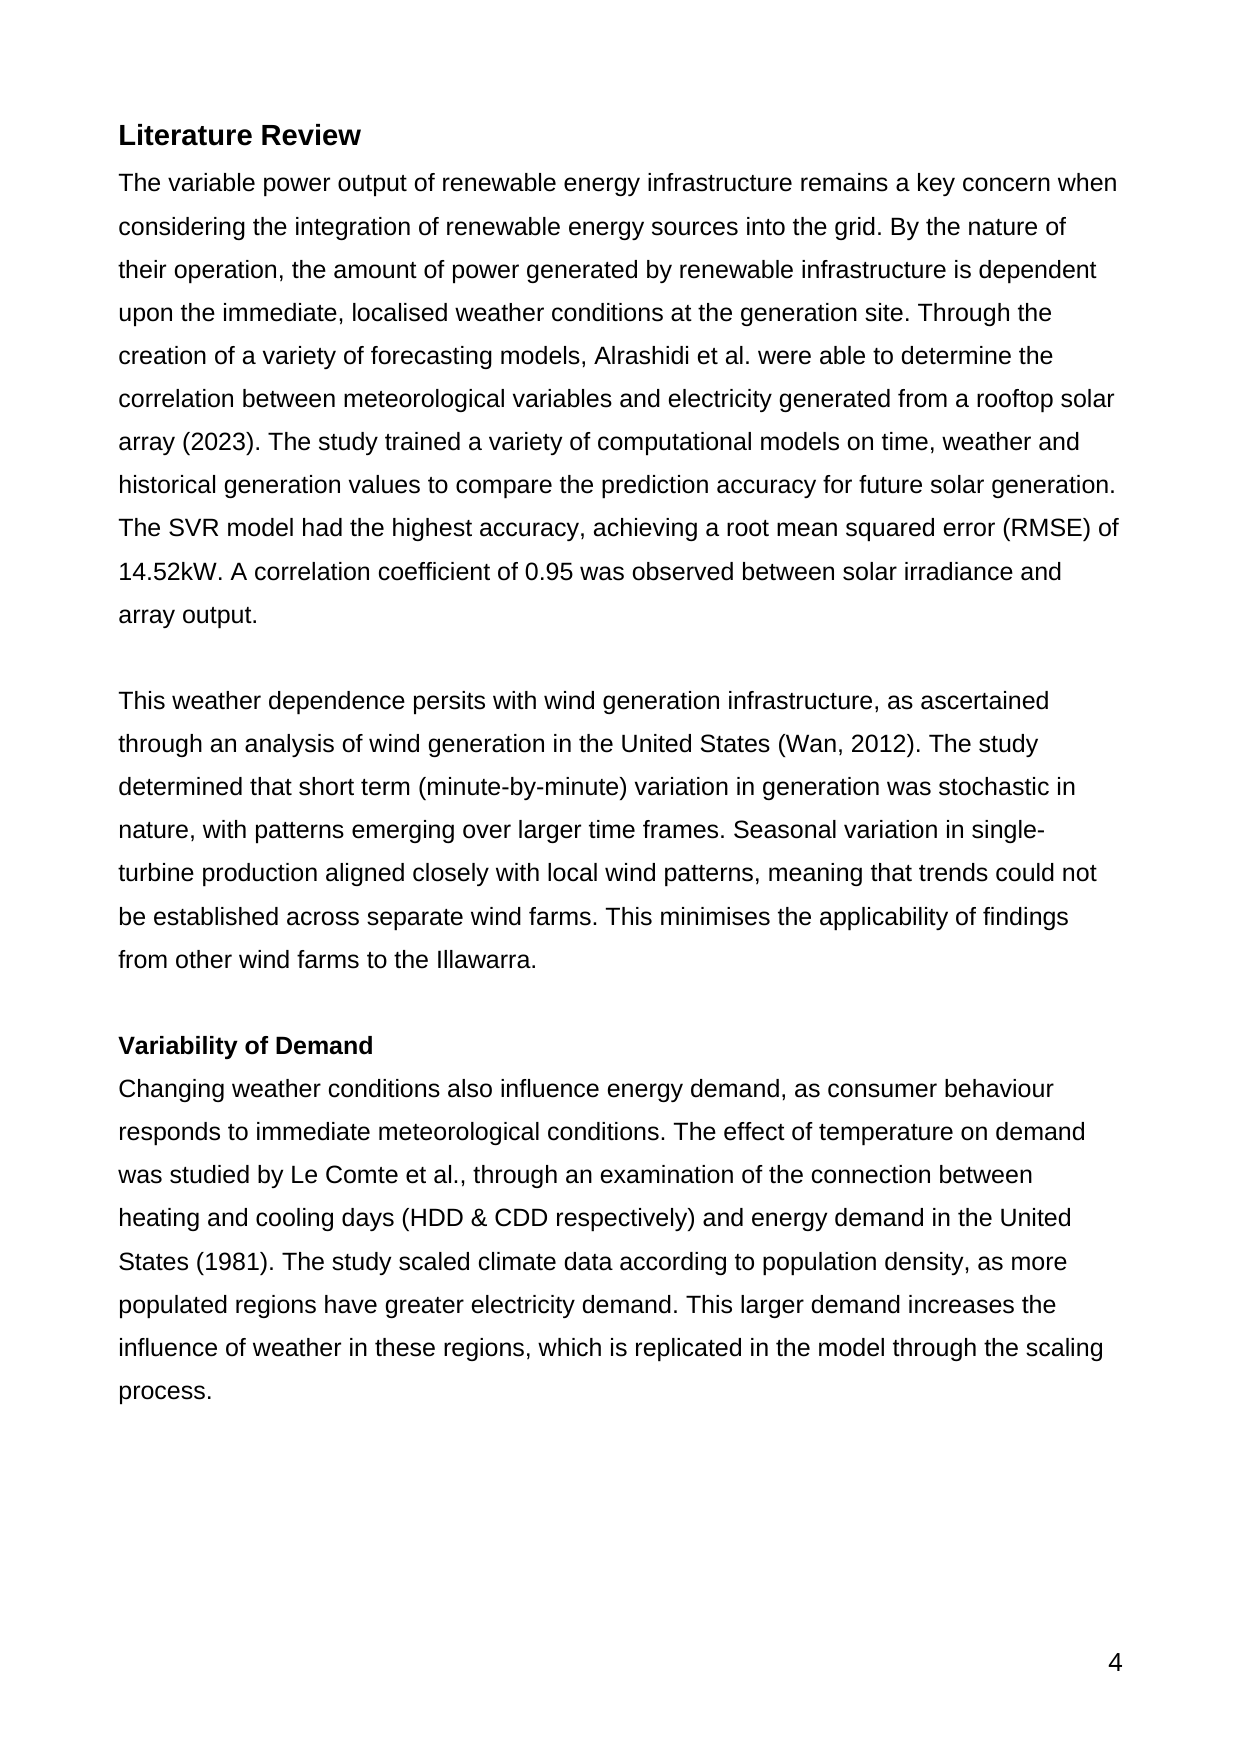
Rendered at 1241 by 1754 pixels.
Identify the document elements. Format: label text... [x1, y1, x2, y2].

subtitle Variability of Demand [118, 1031, 1122, 1059]
text Changing weather conditions also influence energy demand, as consumer behaviour responds to immediate meteorological conditions. The effect of temperature on demand was studied by Le Comte et al., through an examination of the connection between heating and cooling days (HDD & CDD respectively) and energy demand in the United States (1981). The study scaled climate data according to population density, as more populated regions have greater electricity demand. This larger demand increases the influence of weather in these regions, which is replicated in the model through the scaling process. [118, 1074, 1122, 1404]
subtitle Literature Review [118, 118, 1122, 152]
text The variable power output of renewable energy infrastructure remains a key concern when considering the integration of renewable energy sources into the grid. By the nature of their operation, the amount of power generated by renewable infrastructure is dependent upon the immediate, localised weather conditions at the generation site. Through the creation of a variety of forecasting models, Alrashidi et al. were able to determine the correlation between meteorological variables and electricity generated from a rooftop solar array (2023). The study trained a variety of computational models on time, weather and historical generation values to compare the prediction accuracy for future solar generation. The SVR model had the highest accuracy, achieving a root mean squared error (RMSE) of 14.52kW. A correlation coefficient of 0.95 was observed between solar irradiance and array output. [118, 168, 1122, 628]
text This weather dependence persits with wind generation infrastructure, as ascertained through an analysis of wind generation in the United States (Wan, 2012). The study determined that short term (minute-by-minute) variation in generation was stochastic in nature, with patterns emerging over larger time frames. Seasonal variation in single-turbine production aligned closely with local wind patterns, meaning that trends could not be established across separate wind farms. This minimises the applicability of findings from other wind farms to the Illawarra. [118, 686, 1122, 973]
